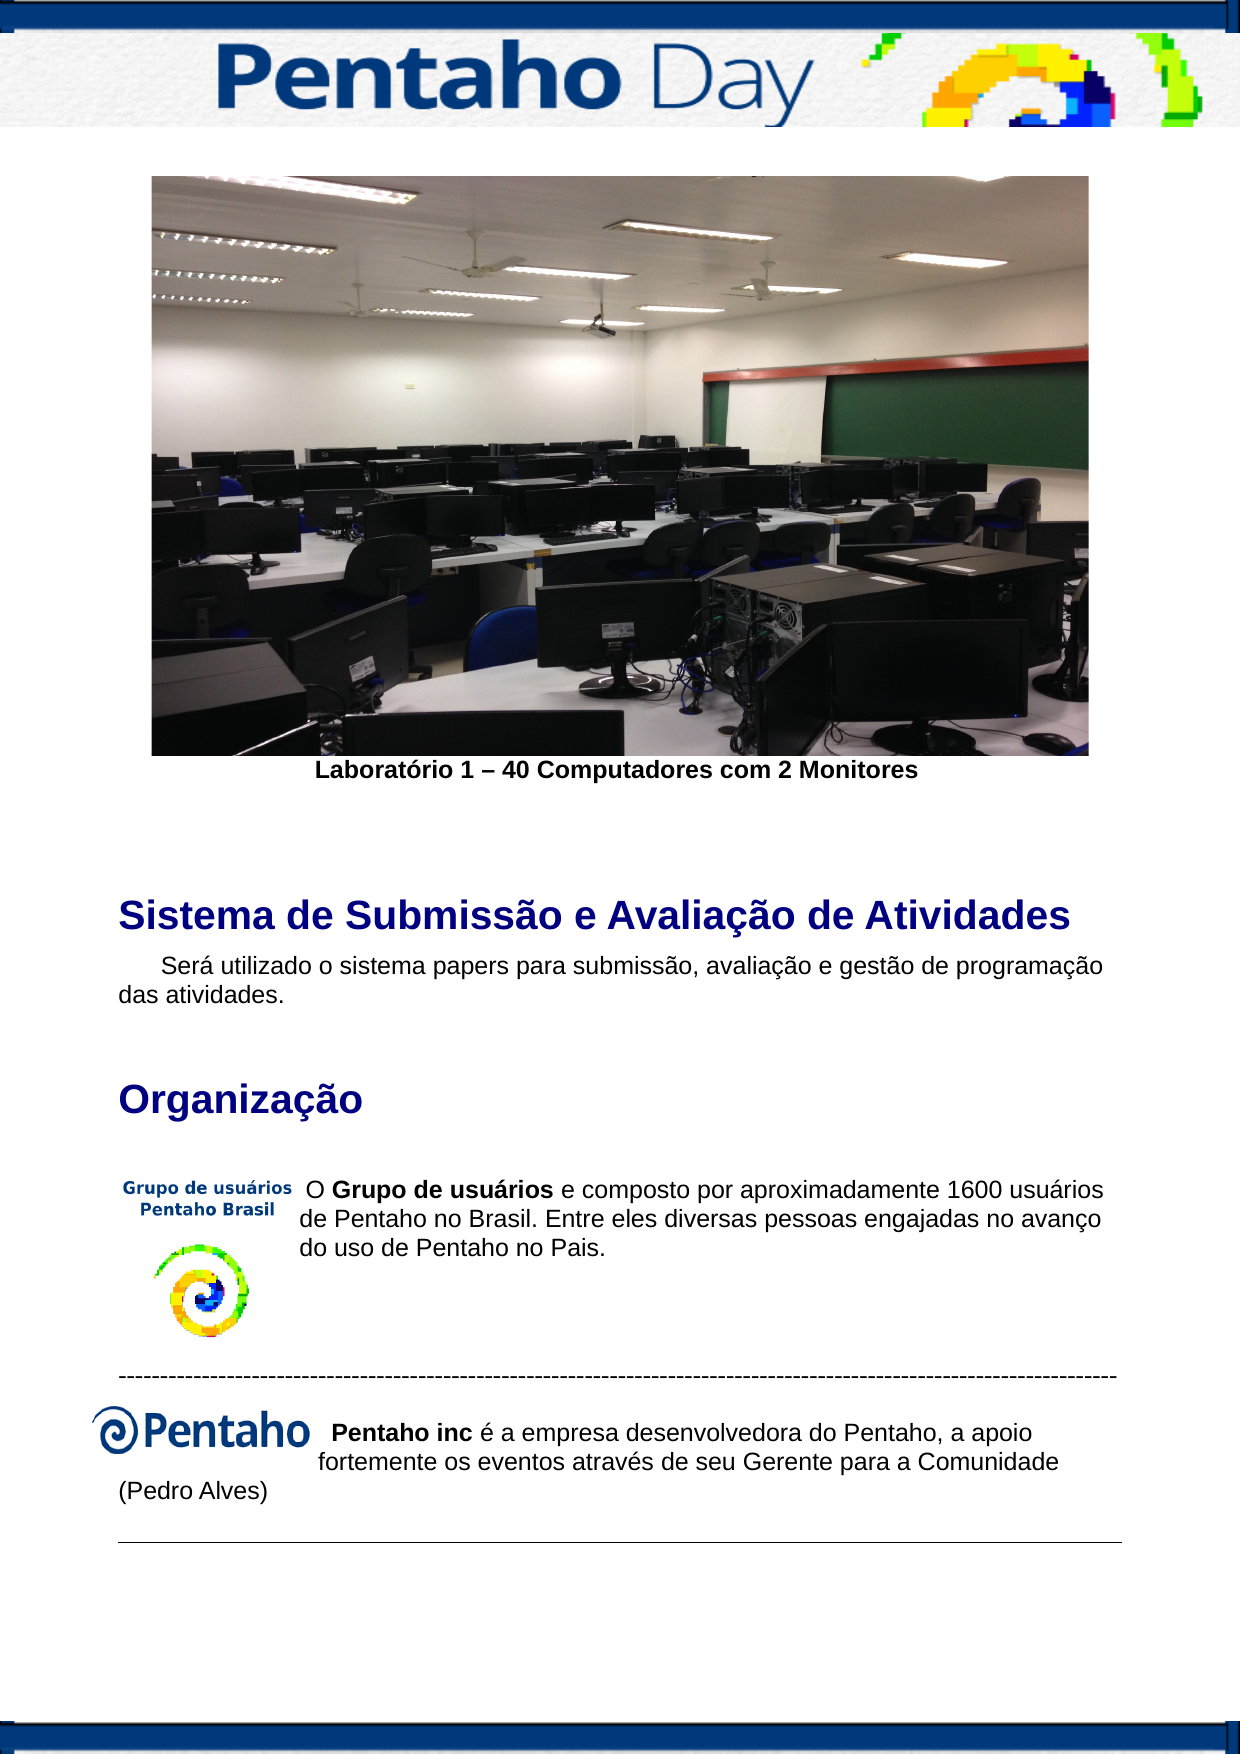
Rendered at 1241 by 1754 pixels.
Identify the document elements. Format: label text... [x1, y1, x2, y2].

text Será utilizado o sistema papers para submissão, avaliação e gestão de programação das atividades. [118, 951, 1122, 1008]
picture [151, 176, 1089, 756]
subtitle Sistema de Submissão e Avaliação de Atividades [118, 891, 1122, 938]
text Pentaho inc é a empresa desenvolvedora do Pentaho, a apoio fortemente os eventos através de seu Gerente para a Comunidade (Pedro Alves) [118, 1418, 1122, 1504]
picture [0, 1721, 1240, 1754]
picture [118, 1175, 299, 1341]
text ------------------------------------------------------------------------------------------------------------------------ [118, 1361, 1122, 1389]
picture [0, 0, 1240, 127]
subtitle Organização [118, 1075, 1122, 1122]
picture [87, 1399, 318, 1471]
text O Grupo de usuários e composto por aproximadamente 1600 usuários de Pentaho no Brasil. Entre eles diversas pessoas engajadas no avanço do uso de Pentaho no Pais. [299, 1175, 1122, 1262]
text Laboratório 1 – 40 Computadores com 2 Monitores [118, 176, 1122, 784]
